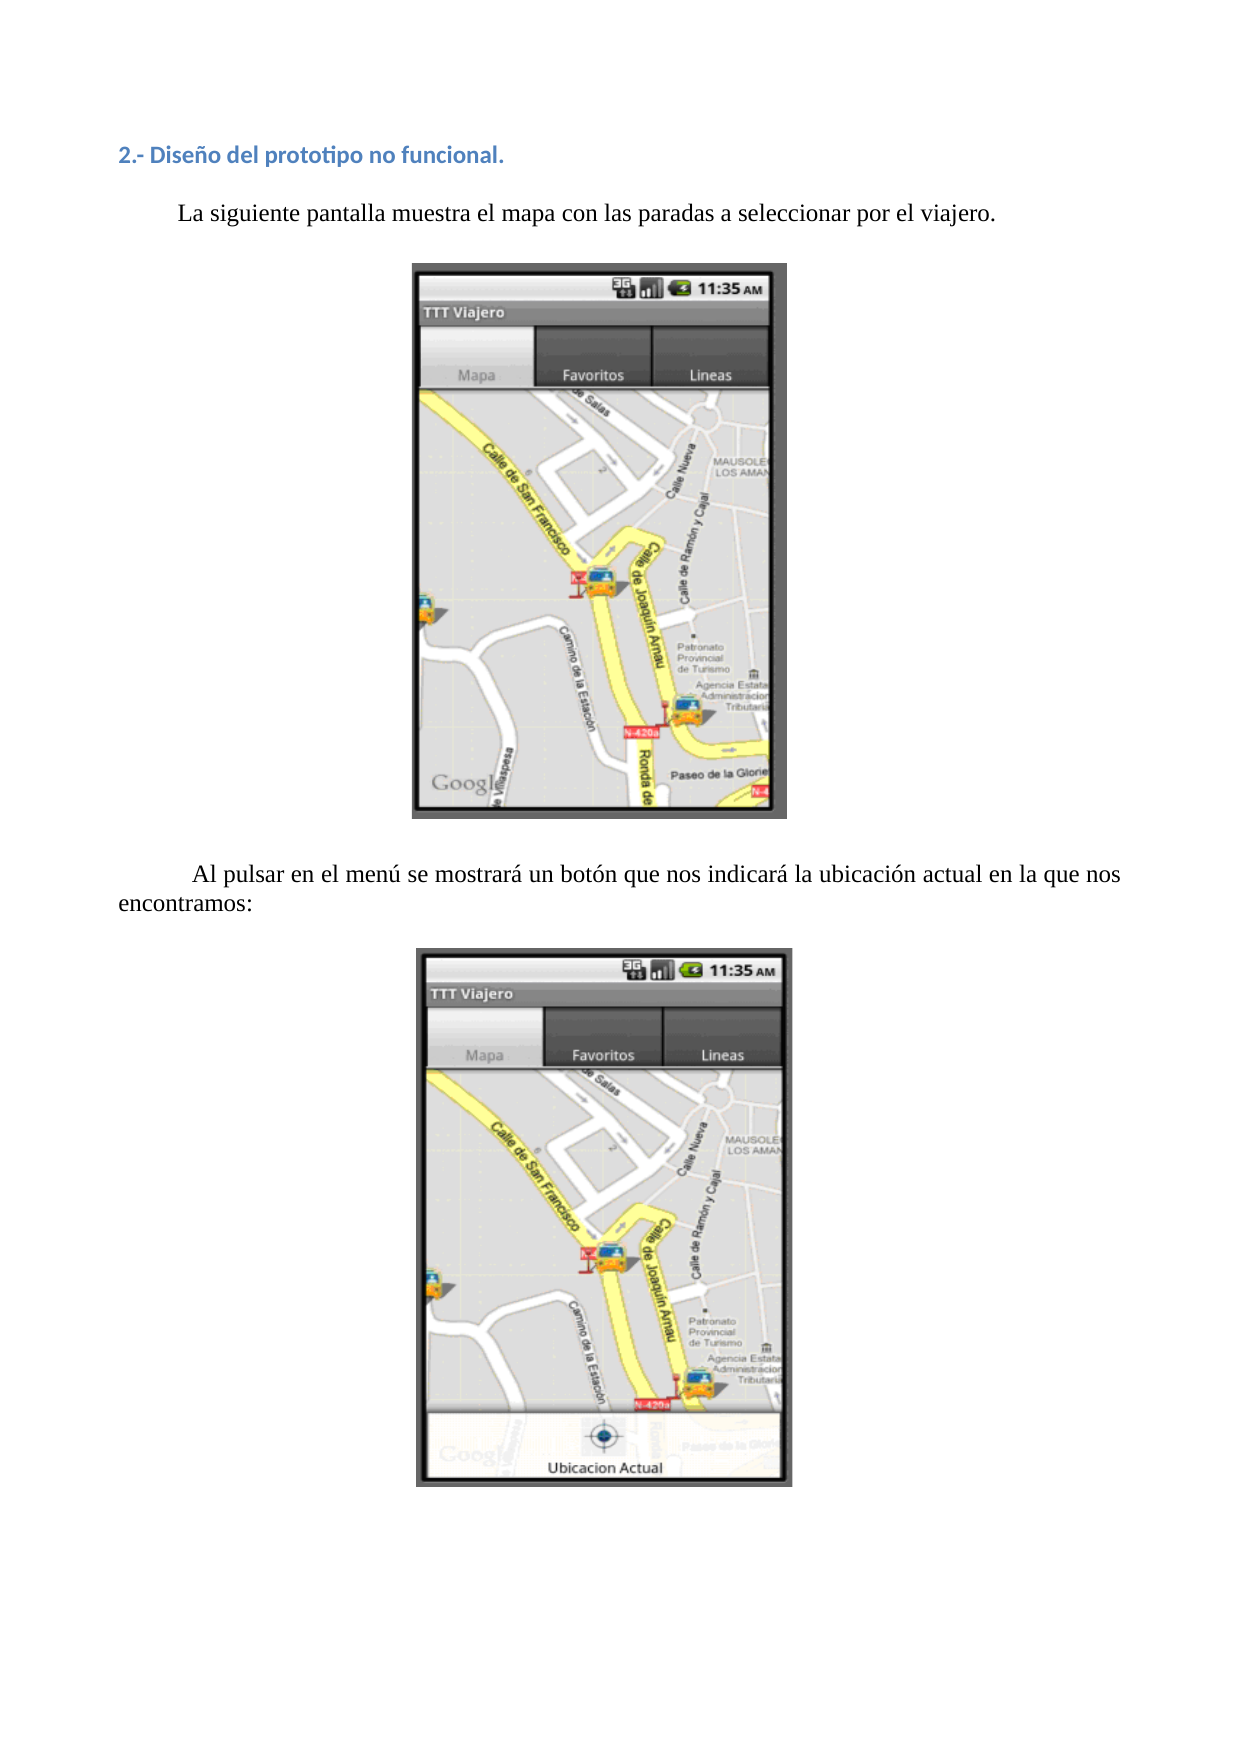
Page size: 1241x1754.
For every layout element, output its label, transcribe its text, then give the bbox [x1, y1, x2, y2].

picture [416, 948, 793, 1487]
picture [411, 263, 787, 819]
text La siguiente pantalla muestra el mapa con las paradas a seleccionar por el viajero. [118, 198, 1122, 227]
text Al pulsar en el menú se mostrará un botón que nos indicará la ubicación actual en la que nos encontramos: [118, 859, 1122, 917]
subtitle 2.- Diseño del prototipo no funcional. [118, 139, 1122, 169]
